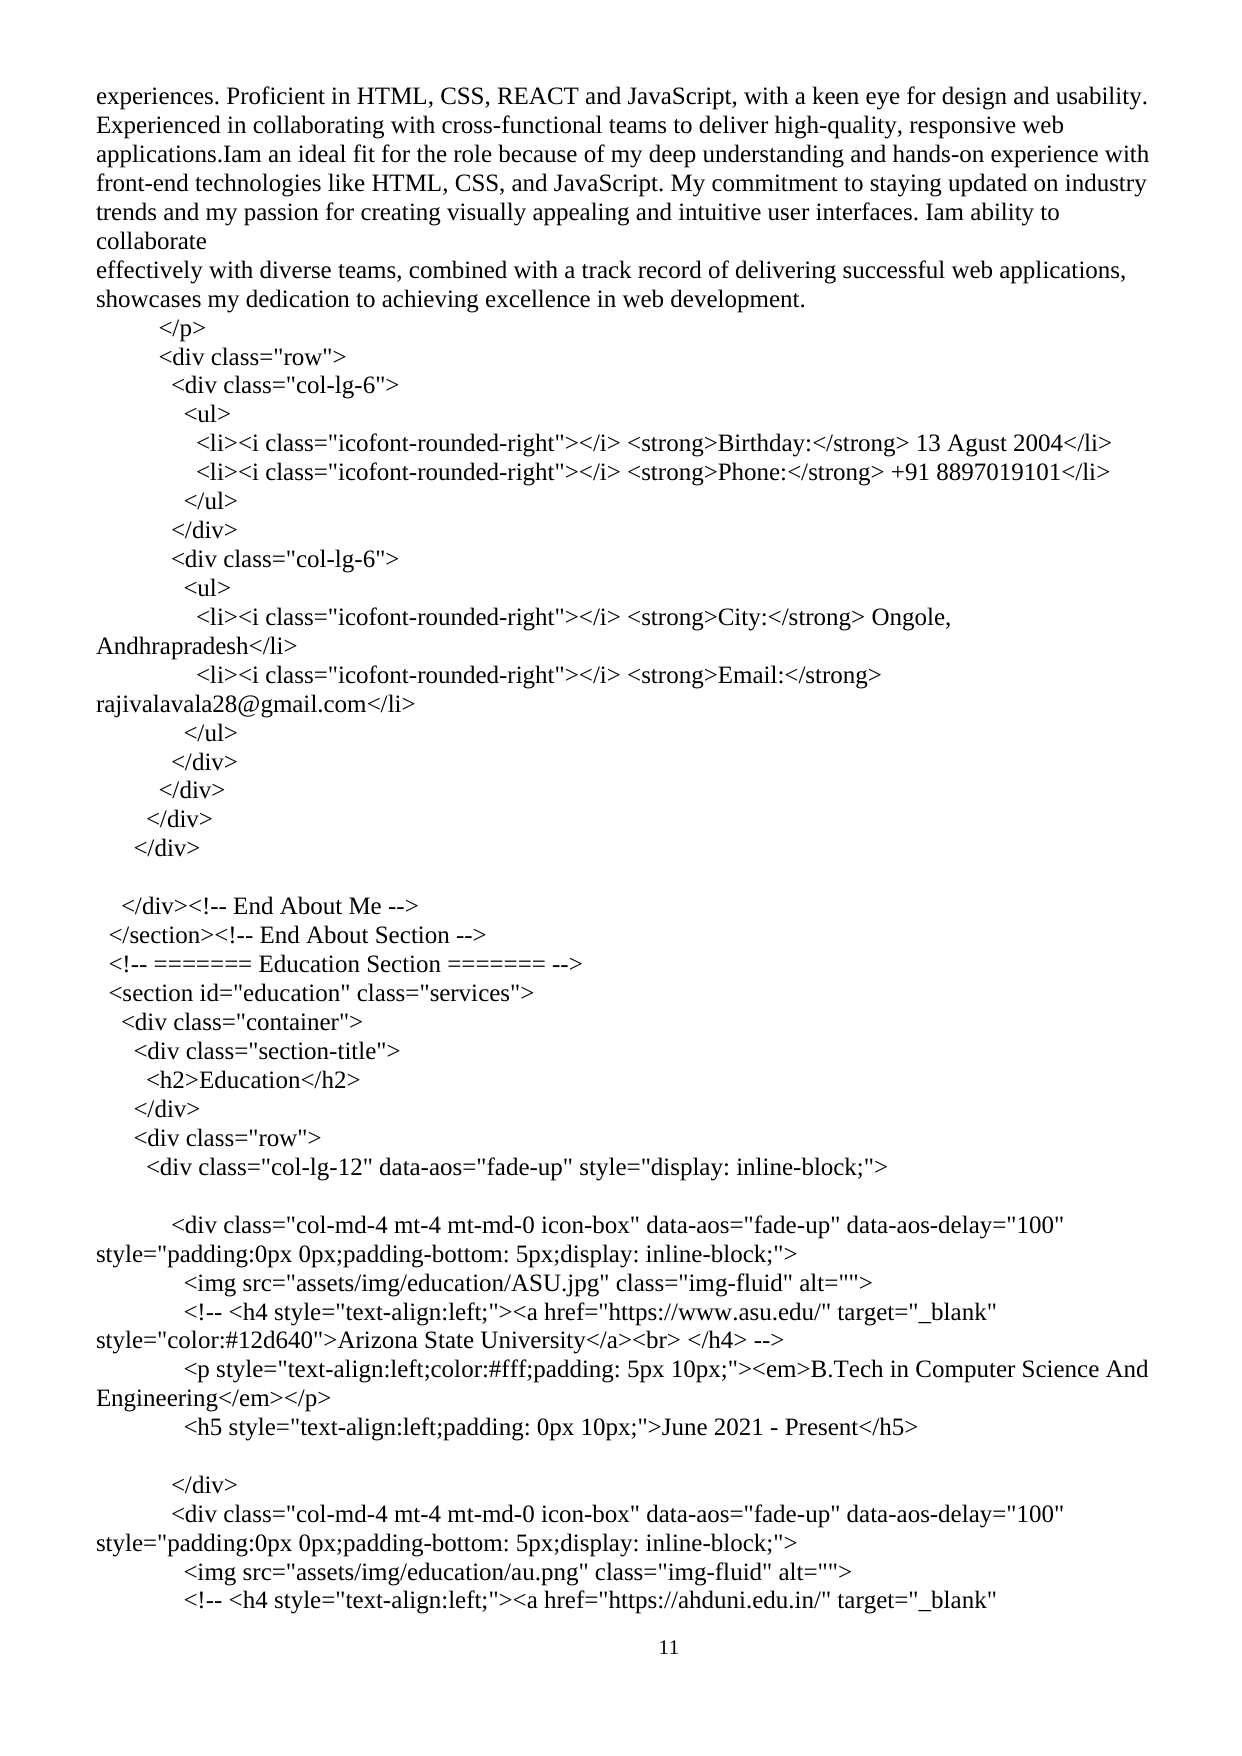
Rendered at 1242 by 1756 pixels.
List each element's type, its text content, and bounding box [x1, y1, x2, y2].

subtitle </div> [96, 804, 1152, 833]
subtitle showcases my dedication to achieving excellence in web development. [96, 284, 1152, 312]
subtitle <p style="text-align:left;color:#fff;padding: 5px 10px;"><em>B.Tech in Computer Science And Engineering</em></p> [96, 1354, 1152, 1412]
subtitle <div class="container"> [96, 1007, 1152, 1036]
subtitle <li><i class="icofont-rounded-right"></i> <strong>Email:</strong> rajivalavala28@gmail.com</li> [96, 660, 1152, 717]
subtitle <div class="row"> [96, 1123, 1152, 1152]
subtitle </ul> [96, 718, 1152, 746]
subtitle <div class="row"> [96, 342, 1152, 370]
subtitle <li><i class="icofont-rounded-right"></i> <strong>Birthday:</strong> 13 Agust 2004</li> [96, 428, 1152, 457]
subtitle <div class="section-title"> [96, 1036, 1152, 1065]
subtitle experiences. Proficient in HTML, CSS, REACT and JavaScript, with a keen eye for design and usability. [96, 81, 1152, 110]
subtitle <li><i class="icofont-rounded-right"></i> <strong>City:</strong> Ongole, Andhrapradesh</li> [96, 602, 1152, 660]
subtitle applications.Iam an ideal fit for the role because of my deep understanding and hands-on experience with [96, 139, 1152, 168]
subtitle <div class="col-md-4 mt-4 mt-md-0 icon-box" data-aos="fade-up" data-aos-delay="100" style="padding:0px 0px;padding-bottom: 5px;display: inline-block;"> [96, 1210, 1152, 1267]
subtitle <div class="col-lg-6"> [96, 371, 1152, 399]
subtitle <section id="education" class="services"> [96, 978, 1152, 1007]
subtitle <!-- ======= Education Section ======= --> [96, 949, 1152, 978]
subtitle <img src="assets/img/education/ASU.jpg" class="img-fluid" alt=""> [96, 1268, 1152, 1296]
subtitle </section><!-- End About Section --> [96, 920, 1152, 949]
subtitle <li><i class="icofont-rounded-right"></i> <strong>Phone:</strong> +91 8897019101</li> [96, 457, 1152, 486]
subtitle front-end technologies like HTML, CSS, and JavaScript. My commitment to staying updated on industry [96, 168, 1152, 197]
subtitle <div class="col-md-4 mt-4 mt-md-0 icon-box" data-aos="fade-up" data-aos-delay="100" style="padding:0px 0px;padding-bottom: 5px;display: inline-block;"> [96, 1499, 1152, 1556]
subtitle effectively with diverse teams, combined with a track record of delivering successful web applications, [96, 255, 1152, 283]
subtitle </div> [96, 833, 1152, 862]
subtitle </p> [96, 313, 1152, 341]
subtitle </div> [96, 515, 1152, 544]
subtitle trends and my passion for creating visually appealing and intuitive user interfaces. Iam ability to collaborate [96, 197, 1152, 254]
subtitle <!-- <h4 style="text-align:left;"><a href="https://ahduni.edu.in/" target="_blank" [96, 1586, 1152, 1614]
subtitle <!-- <h4 style="text-align:left;"><a href="https://www.asu.edu/" target="_blank" style="color:#12d640">Arizona State University</a><br> </h4> --> [96, 1297, 1152, 1354]
subtitle <img src="assets/img/education/au.png" class="img-fluid" alt=""> [96, 1557, 1152, 1585]
subtitle </div> [96, 1470, 1152, 1499]
subtitle </div><!-- End About Me --> [96, 891, 1152, 920]
subtitle </div> [96, 1094, 1152, 1123]
subtitle Experienced in collaborating with cross-functional teams to deliver high-quality, responsive web [96, 110, 1152, 139]
subtitle <div class="col-lg-12" data-aos="fade-up" style="display: inline-block;"> [96, 1152, 1152, 1181]
subtitle <ul> [96, 573, 1152, 602]
subtitle </div> [96, 776, 1152, 804]
subtitle <h5 style="text-align:left;padding: 0px 10px;">June 2021 - Present</h5> [96, 1412, 1152, 1441]
subtitle </ul> [96, 486, 1152, 515]
subtitle <div class="col-lg-6"> [96, 544, 1152, 573]
subtitle <h2>Education</h2> [96, 1065, 1152, 1094]
subtitle </div> [96, 747, 1152, 775]
subtitle <ul> [96, 399, 1152, 428]
